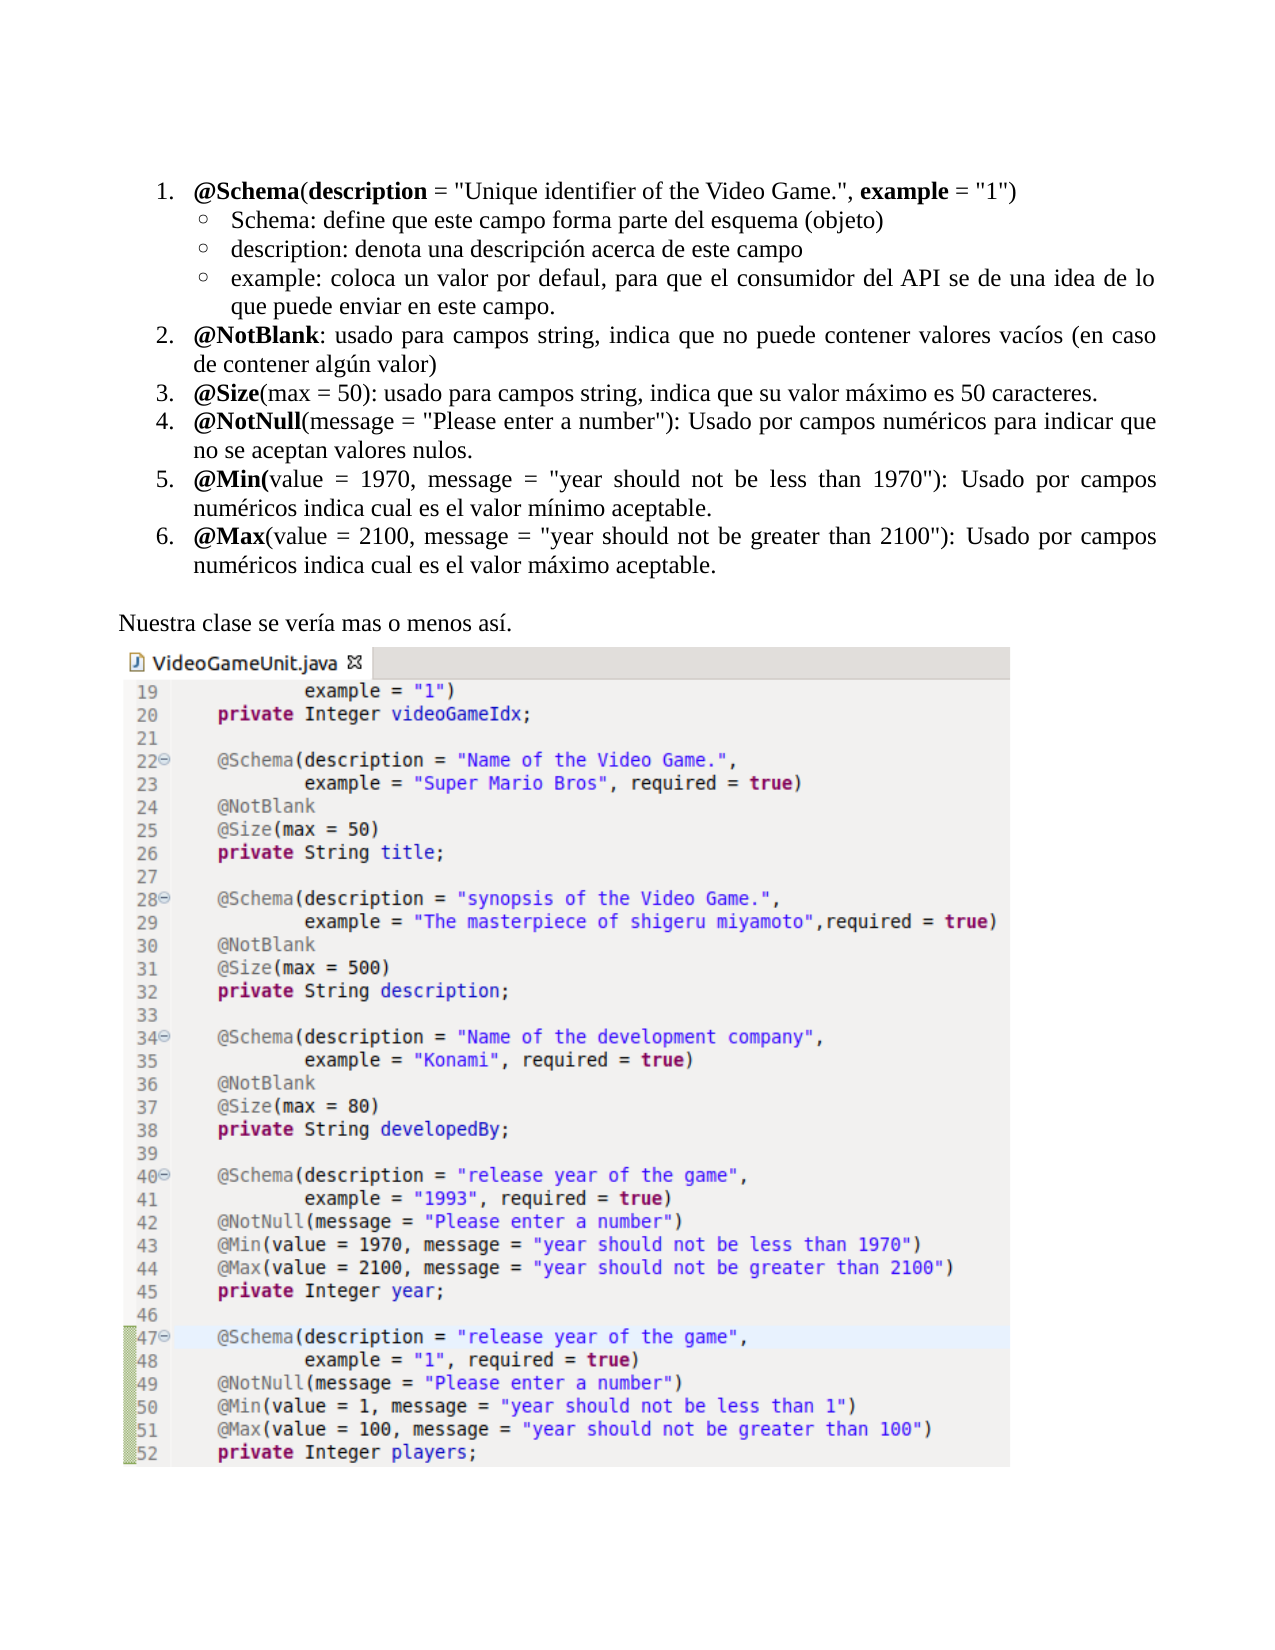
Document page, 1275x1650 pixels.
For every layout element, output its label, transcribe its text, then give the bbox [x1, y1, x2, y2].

list @NotBlank: usado para campos string, indica que no puede contener valores vacíos (en caso de contener algún valor) [156, 320, 1157, 378]
list description: denota una descripción acerca de este campo [193, 234, 1157, 263]
picture [123, 647, 1011, 1467]
list Schema: define que este campo forma parte del esquema (objeto) [193, 205, 1157, 234]
list @Max(value = 2100, message = "year should not be greater than 2100"): Usado por campos numéricos indica cual es el valor máximo aceptable. [156, 521, 1157, 579]
list @Min(value = 1970, message = "year should not be less than 1970"): Usado por campos numéricos indica cual es el valor mínimo aceptable. [156, 464, 1157, 521]
list @Schema(description = "Unique identifier of the Video Game.", example = "1") [156, 176, 1157, 205]
text Nuestra clase se vería mas o menos así. [118, 608, 1157, 636]
list @Size(max = 50): usado para campos string, indica que su valor máximo es 50 caracteres. [156, 378, 1157, 406]
list example: coloca un valor por defaul, para que el consumidor del API se de una idea de lo que puede enviar en este campo. [193, 263, 1157, 320]
list @NotNull(message = "Please enter a number"): Usado por campos numéricos para indicar que no se aceptan valores nulos. [156, 406, 1157, 464]
